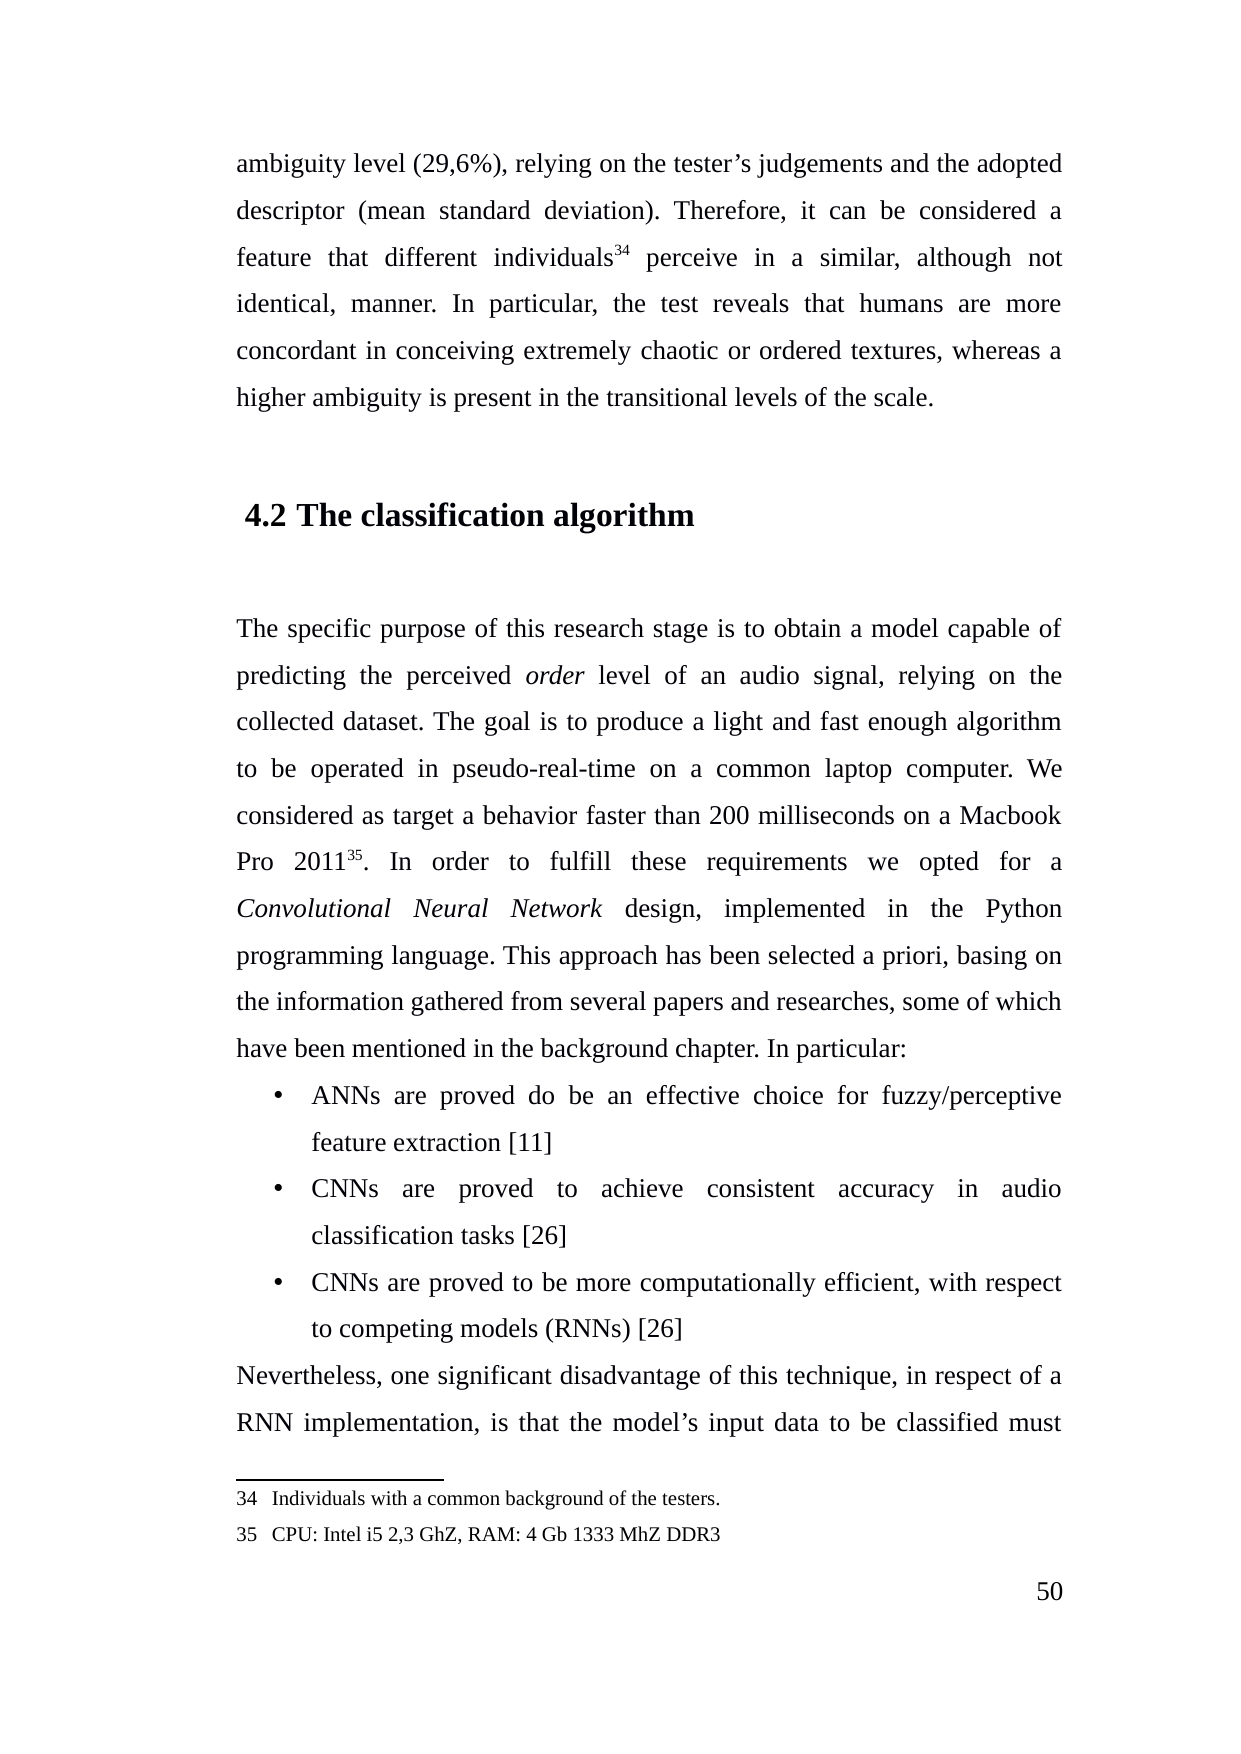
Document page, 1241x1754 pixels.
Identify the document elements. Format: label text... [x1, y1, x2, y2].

subtitle The classification algorithm [236, 495, 1063, 534]
list ANNs are proved do be an effective choice for fuzzy/perceptive feature extraction [11] [274, 1079, 1063, 1157]
list CNNs are proved to achieve consistent accuracy in audio classification tasks [26] [274, 1172, 1063, 1250]
text Nevertheless, one significant disadvantage of this technique, in respect of a RNN implementation, is that the model’s input data to be classified must [236, 1359, 1063, 1437]
text Individuals with a common background of the testers. [236, 1486, 1063, 1510]
list CNNs are proved to be more computationally efficient, with respect to competing models (RNNs) [26] [274, 1266, 1063, 1344]
text ambiguity level (29,6%), relying on the tester’s judgements and the adopted descriptor (mean standard deviation). Therefore, it can be considered a feature that different individuals perceive in a similar, although not identical, manner. In particular, the test reveals that humans are more concordant in conceiving extremely chaotic or ordered textures, whereas a higher ambiguity is present in the transitional levels of the scale. [236, 148, 1063, 412]
text The specific purpose of this research stage is to obtain a model capable of predicting the perceived order level of an audio signal, relying on the collected dataset. The goal is to produce a light and fast enough algorithm to be operated in pseudo-real-time on a common laptop computer. We considered as target a behavior faster than 200 milliseconds on a Macbook Pro 2011. In order to fulfill these requirements we opted for a Convolutional Neural Network design, implemented in the Python programming language. This approach has been selected a priori, basing on the information gathered from several papers and researches, some of which have been mentioned in the background chapter. In particular: [236, 612, 1063, 1063]
text CPU: Intel i5 2,3 GhZ, RAM: 4 Gb 1333 MhZ DDR3 [236, 1522, 1063, 1546]
